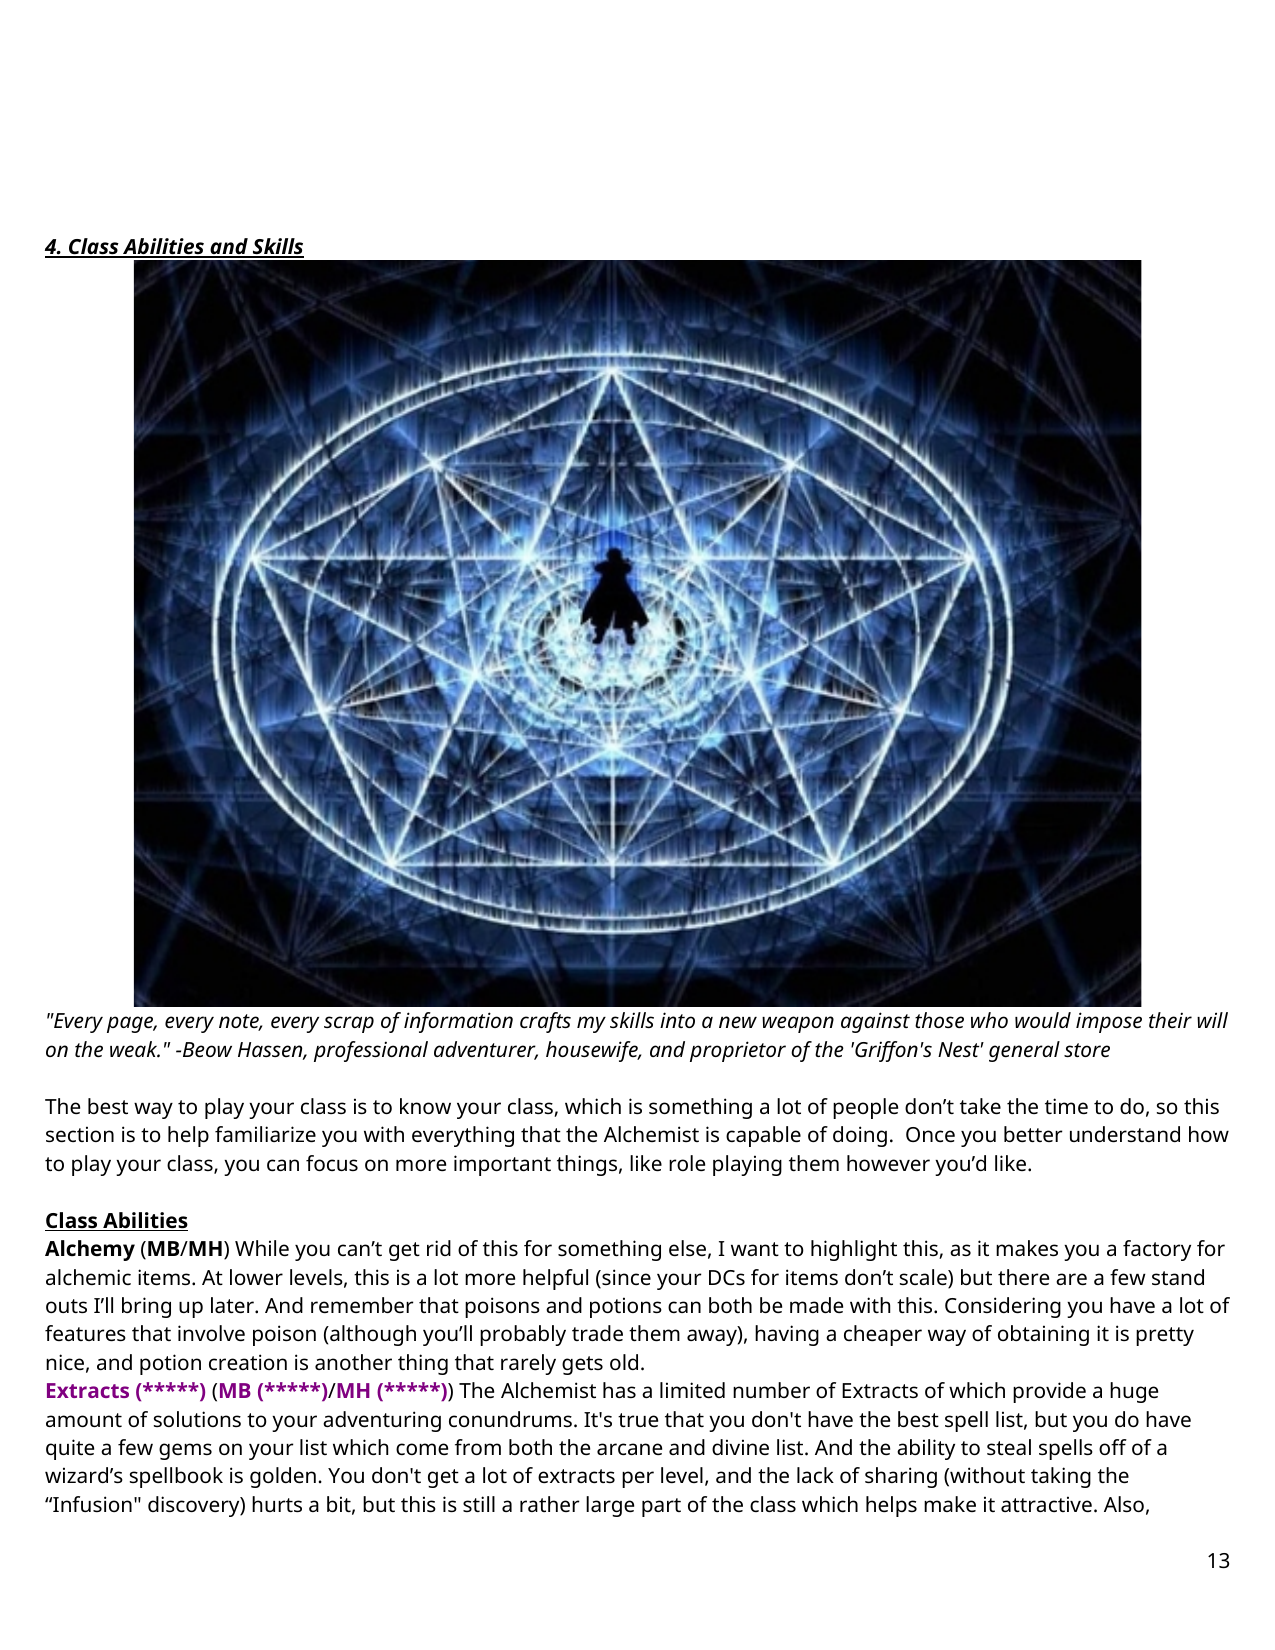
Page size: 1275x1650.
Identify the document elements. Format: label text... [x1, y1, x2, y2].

text The best way to play your class is to know your class, which is something a lot of people don’t take the time to do, so this section is to help familiarize you with everything that the Alchemist is capable of doing. Once you better understand how to play your class, you can focus on more important things, like role playing them however you’d like. [45, 1092, 1230, 1177]
picture [133, 260, 1142, 1007]
text 4. Class Abilities and Skills [45, 232, 1230, 261]
text Class Abilities [45, 1206, 1230, 1234]
text "Every page, every note, every scrap of information crafts my skills into a new weapon against those who would impose their will on the weak." -Beow Hassen, professional adventurer, housewife, and proprietor of the 'Griffon's Nest' general store [45, 1007, 1230, 1063]
text Extracts (*****) (MB (*****)/MH (*****)) The Alchemist has a limited number of Extracts of which provide a huge amount of solutions to your adventuring conundrums. It's true that you don't have the best spell list, but you do have quite a few gems on your list which come from both the arcane and divine list. And the ability to steal spells off of a wizard’s spellbook is golden. You don't get a lot of extracts per level, and the lack of sharing (without taking the “Infusion" discovery) hurts a bit, but this is still a rather large part of the class which helps make it attractive. Also, [45, 1376, 1230, 1518]
text Alchemy (MB/MH) While you can’t get rid of this for something else, I want to highlight this, as it makes you a factory for alchemic items. At lower levels, this is a lot more helpful (since your DCs for items don’t scale) but there are a few stand outs I’ll bring up later. And remember that poisons and potions can both be made with this. Considering you have a lot of features that involve poison (although you’ll probably trade them away), having a cheaper way of obtaining it is pretty nice, and potion creation is another thing that rarely gets old. [45, 1234, 1230, 1376]
